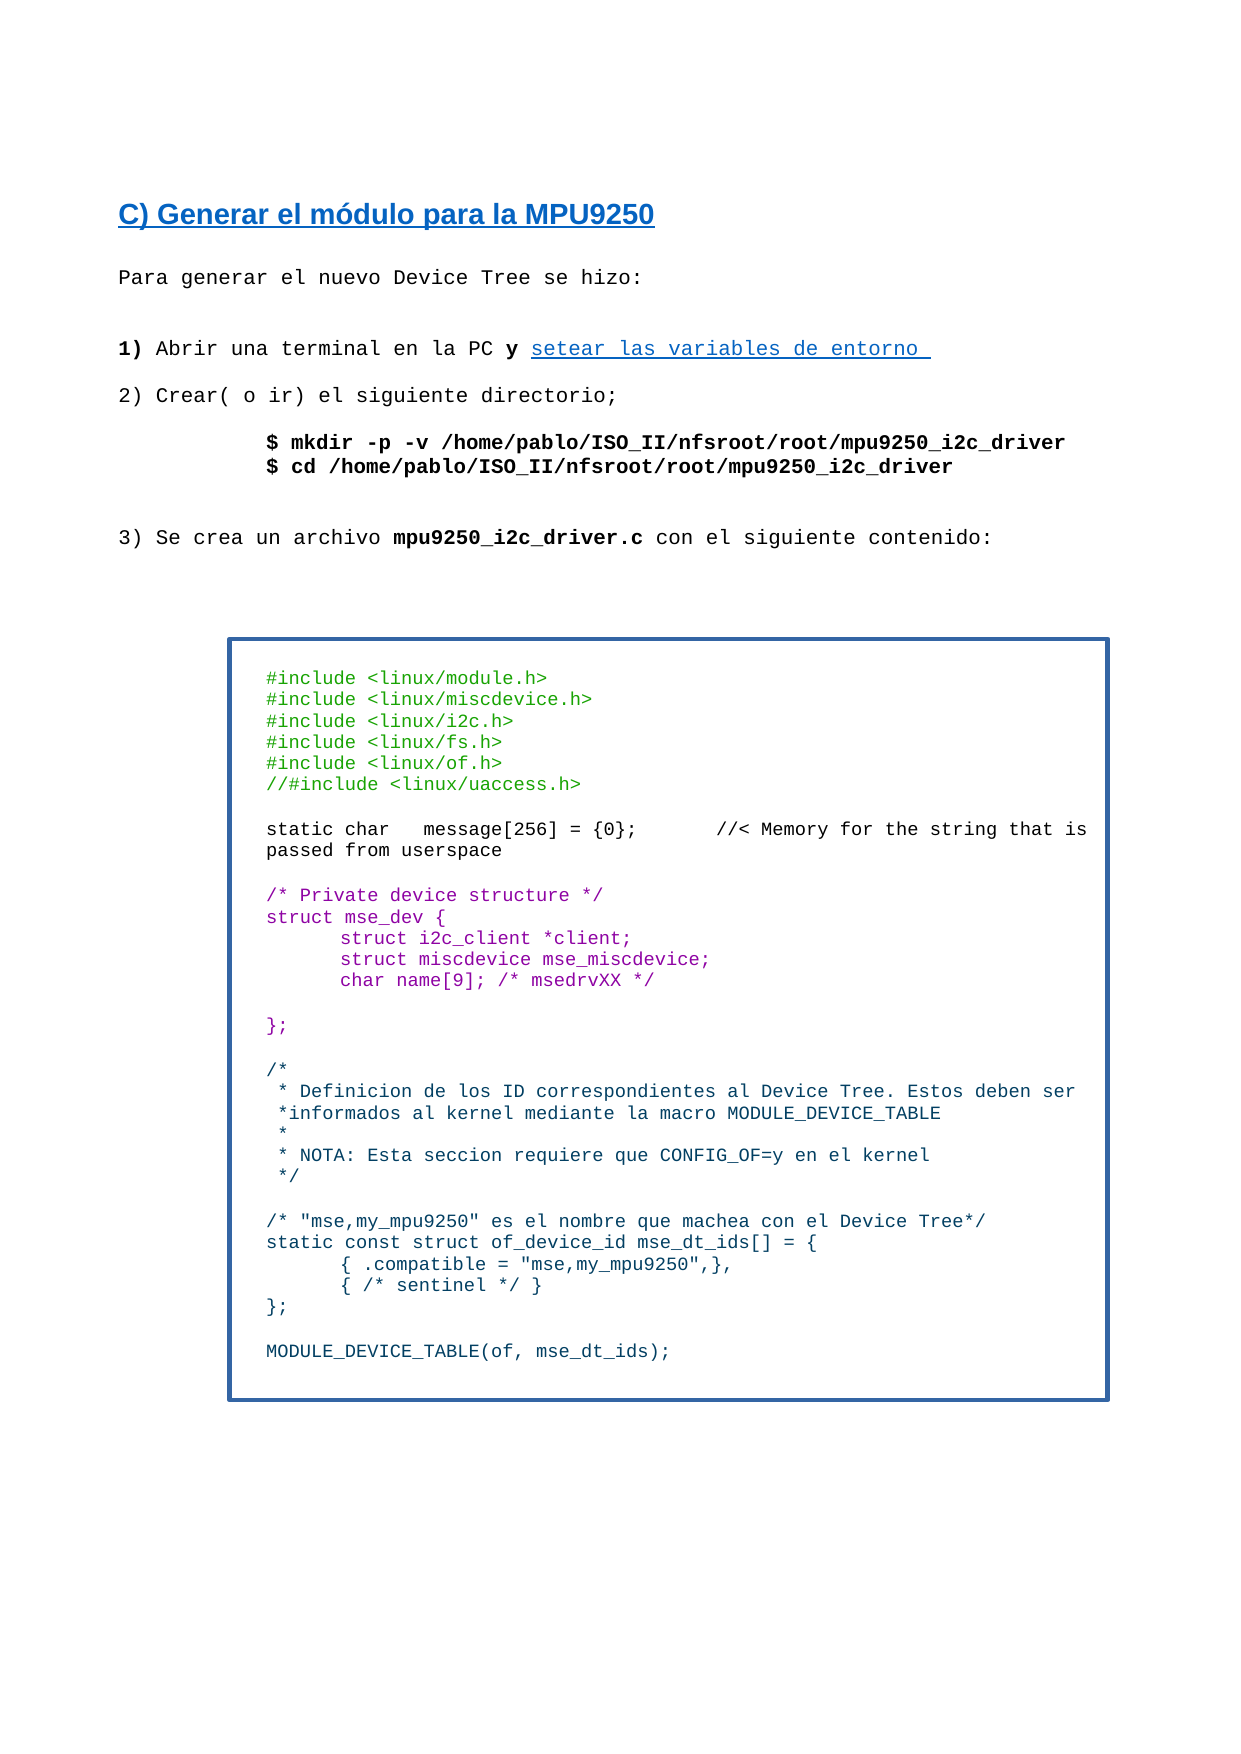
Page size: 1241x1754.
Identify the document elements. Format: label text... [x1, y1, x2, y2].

text 2) Crear( o ir) el siguiente directorio; [118, 385, 1122, 409]
text */ [266, 1167, 1105, 1188]
text { /* sentinel */ } [266, 1276, 1105, 1297]
text /* "mse,my_mpu9250" es el nombre que machea con el Device Tree*/ [266, 1212, 1105, 1233]
text [1110, 1016, 1122, 1037]
text $ mkdir -p -v /home/pablo/ISO_II/nfsroot/root/mpu9250_i2c_driver [266, 432, 1122, 456]
text static char message[256] = {0}; //< Memory for the string that is passed from userspace [266, 820, 1105, 862]
text /* [266, 1061, 1105, 1082]
text struct miscdevice mse_miscdevice; [266, 950, 1105, 971]
text #include <linux/of.h> [266, 754, 1105, 775]
text * NOTA: Esta seccion requiere que CONFIG_OF=y en el kernel [266, 1146, 1105, 1167]
text Para generar el nuevo Device Tree se hizo: [118, 267, 1122, 291]
text $ cd /home/pablo/ISO_II/nfsroot/root/mpu9250_i2c_driver [266, 456, 1122, 480]
text }; [266, 1297, 1105, 1318]
text char name[9]; /* msedrvXX */ [266, 971, 1105, 992]
text #include <linux/i2c.h> [266, 711, 1105, 733]
text static const struct of_device_id mse_dt_ids[] = { [266, 1233, 1105, 1254]
text #include <linux/miscdevice.h> [266, 690, 1105, 711]
text * [266, 1125, 1105, 1146]
text MODULE_DEVICE_TABLE(of, mse_dt_ids); [266, 1342, 1105, 1363]
text #include <linux/module.h> [266, 669, 1105, 690]
text [1110, 1167, 1122, 1188]
text * Definicion de los ID correspondientes al Device Tree. Estos deben ser [266, 1082, 1105, 1103]
text 1) Abrir una terminal en la PC y setear las variables de entorno [118, 338, 1122, 361]
text [1110, 1125, 1122, 1146]
text [1110, 1061, 1122, 1082]
text *informados al kernel mediante la macro MODULE_DEVICE_TABLE [266, 1103, 1105, 1125]
text #include <linux/fs.h> [266, 733, 1105, 754]
text 3) Se crea un archivo mpu9250_i2c_driver.c con el siguiente contenido: [118, 527, 1122, 551]
text [1110, 1297, 1122, 1318]
text { .compatible = "mse,my_mpu9250",}, [266, 1254, 1105, 1276]
text struct mse_dev { [266, 907, 1105, 929]
text //#include <linux/uaccess.h> [266, 775, 1105, 796]
text /* Private device structure */ [266, 886, 1105, 907]
text struct i2c_client *client; [266, 929, 1105, 950]
subtitle C) Generar el módulo para la MPU9250 [118, 197, 1122, 231]
text }; [266, 1016, 1105, 1037]
